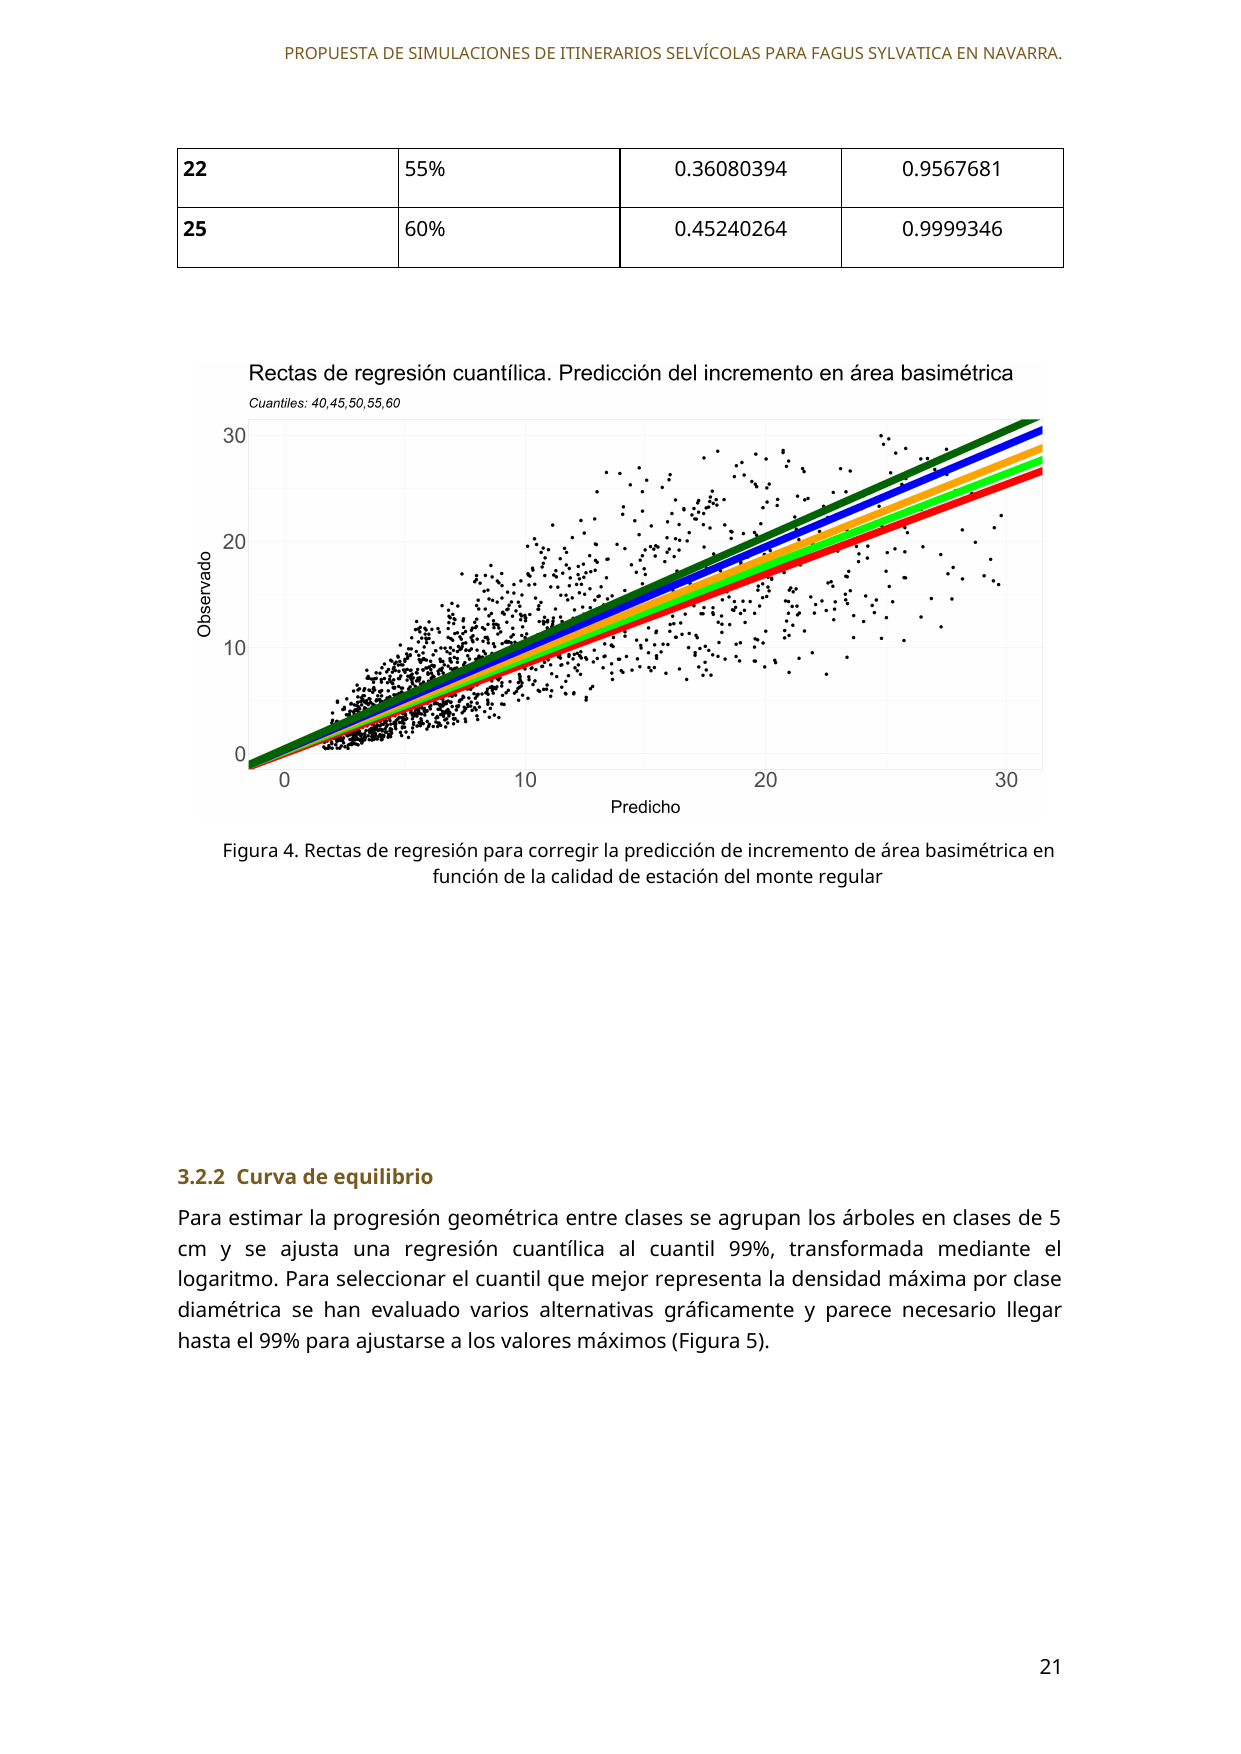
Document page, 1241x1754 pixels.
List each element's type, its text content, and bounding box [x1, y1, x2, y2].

table_cell 0.45240264 [621, 208, 841, 267]
text Para estimar la progresión geométrica entre clases se agrupan los árboles en clases de 5 cm y se ajusta una regresión cuantílica al cuantil 99%, transformada mediante el logaritmo. Para seleccionar el cuantil que mejor representa la densidad máxima por clase diamétrica se han evaluado varios alternativas gráficamente y parece necesario llegar hasta el 99% para ajustarse a los valores máximos (Figura 5). [177, 1203, 1063, 1354]
table_cell 25 [178, 208, 398, 267]
table_cell 55% [399, 149, 619, 207]
table_cell 0.9567681 [842, 149, 1063, 207]
subtitle Curva de equilibrio [177, 1162, 1063, 1191]
table_cell 0.9999346 [842, 208, 1063, 267]
table_cell 0.36080394 [621, 149, 841, 207]
table_cell 60% [399, 208, 619, 267]
list Rectas de regresión para corregir la predicción de incremento de área basimétrica en función de la calidad de estación del monte regular [215, 362, 1063, 888]
table_cell 22 [178, 149, 398, 207]
picture [196, 362, 1045, 819]
